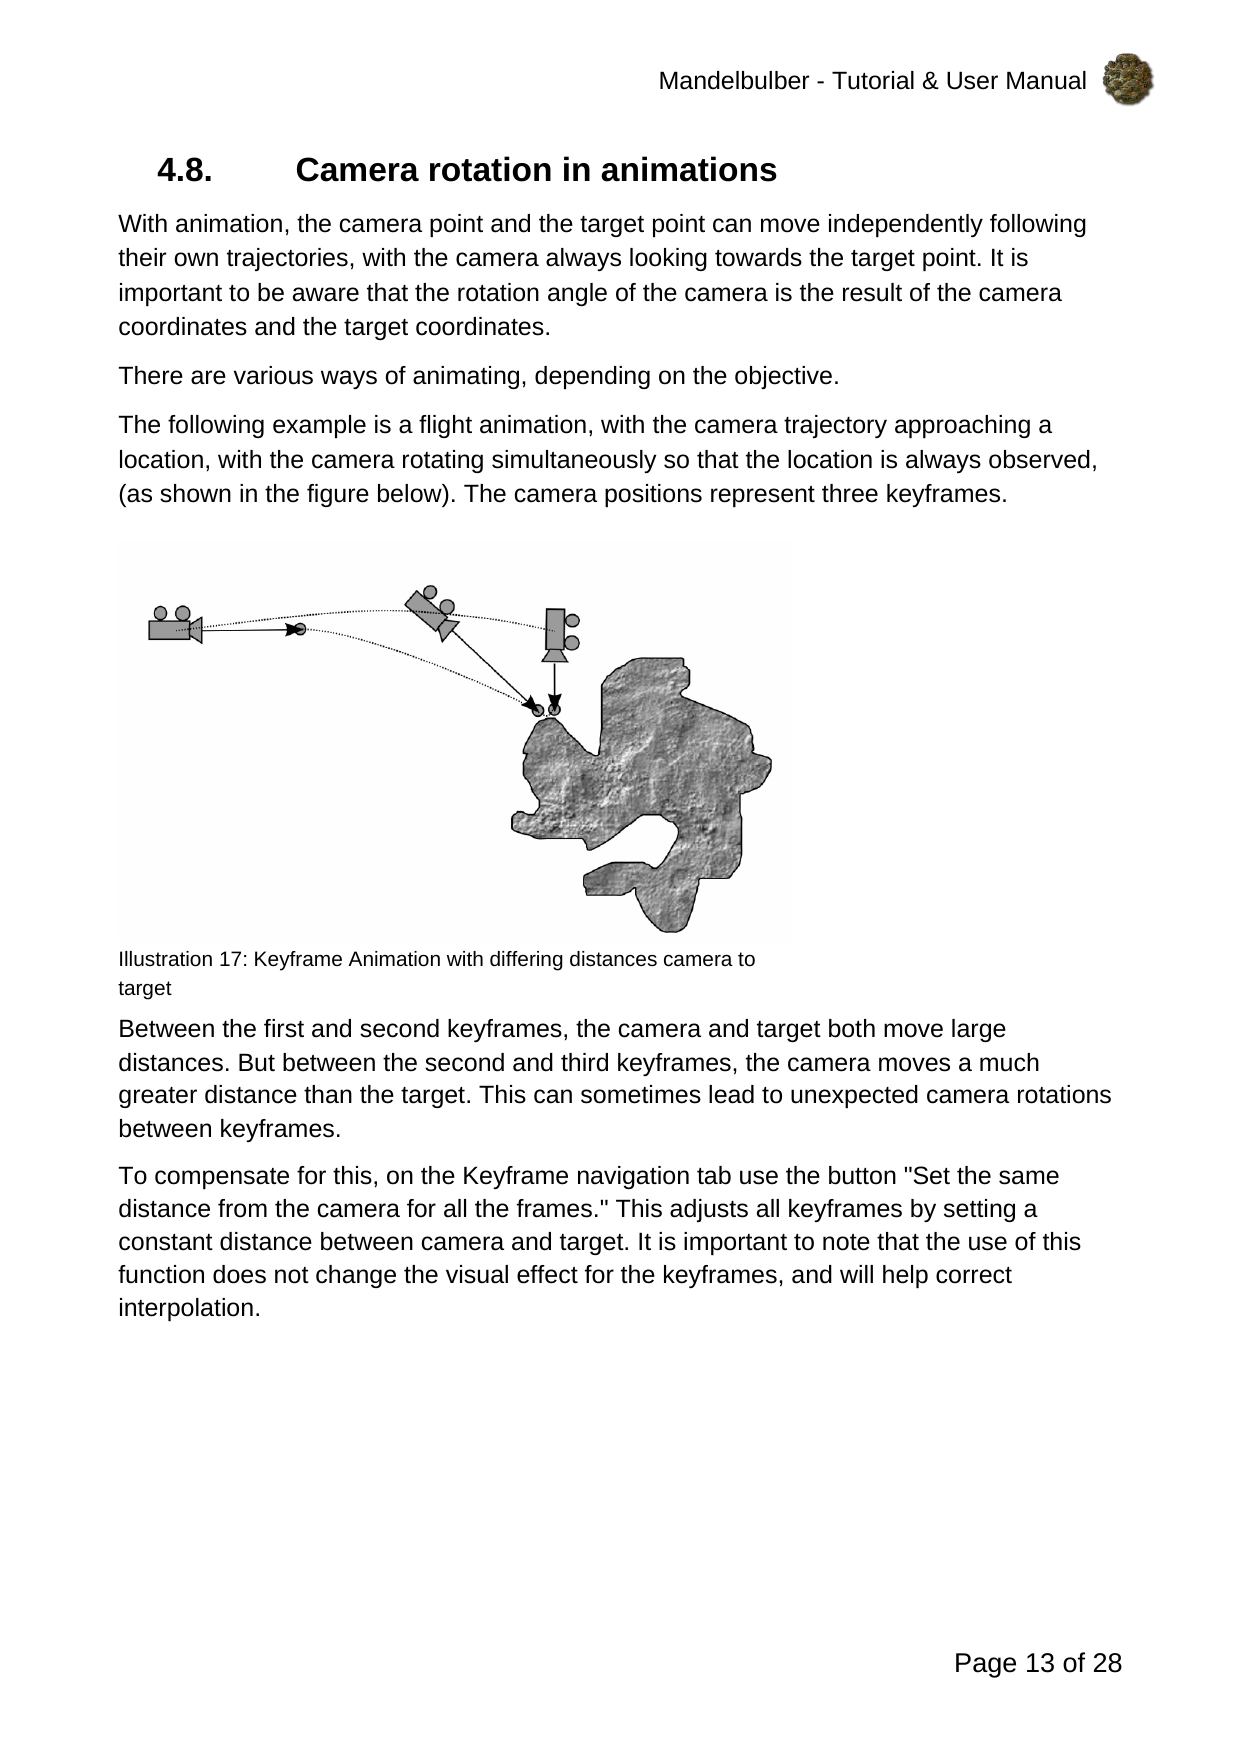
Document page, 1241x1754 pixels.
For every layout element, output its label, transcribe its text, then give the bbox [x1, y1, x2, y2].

text The following example is a flight animation, with the camera trajectory approaching a location, with the camera rotating simultaneously so that the location is always observed, (as shown in the figure below). The camera positions represent three keyframes. [118, 410, 1122, 508]
text Between the first and second keyframes, the camera and target both move large distances. But between the second and third keyframes, the camera moves a much greater distance than the target. This can sometimes lead to unexpected camera rotations between keyframes. [118, 1014, 1122, 1142]
text To compensate for this, on the Keyframe navigation tab use the button "Set the same distance from the camera for all the frames." This adjusts all keyframes by setting a constant distance between camera and target. It is important to note that the use of this function does not change the visual effect for the keyframes, and will help correct interpolation. [118, 1161, 1122, 1322]
text There are various ways of animating, depending on the objective. [118, 361, 1122, 390]
picture [1099, 51, 1156, 108]
text Illustration 17: Keyframe Animation with differing distances camera to target [118, 943, 793, 1000]
text With animation, the camera point and the target point can move independently following their own trajectories, with the camera always looking towards the target point. It is important to be aware that the rotation angle of the camera is the result of the camera coordinates and the target coordinates. [118, 209, 1122, 341]
subtitle Camera rotation in animations [148, 150, 1122, 188]
